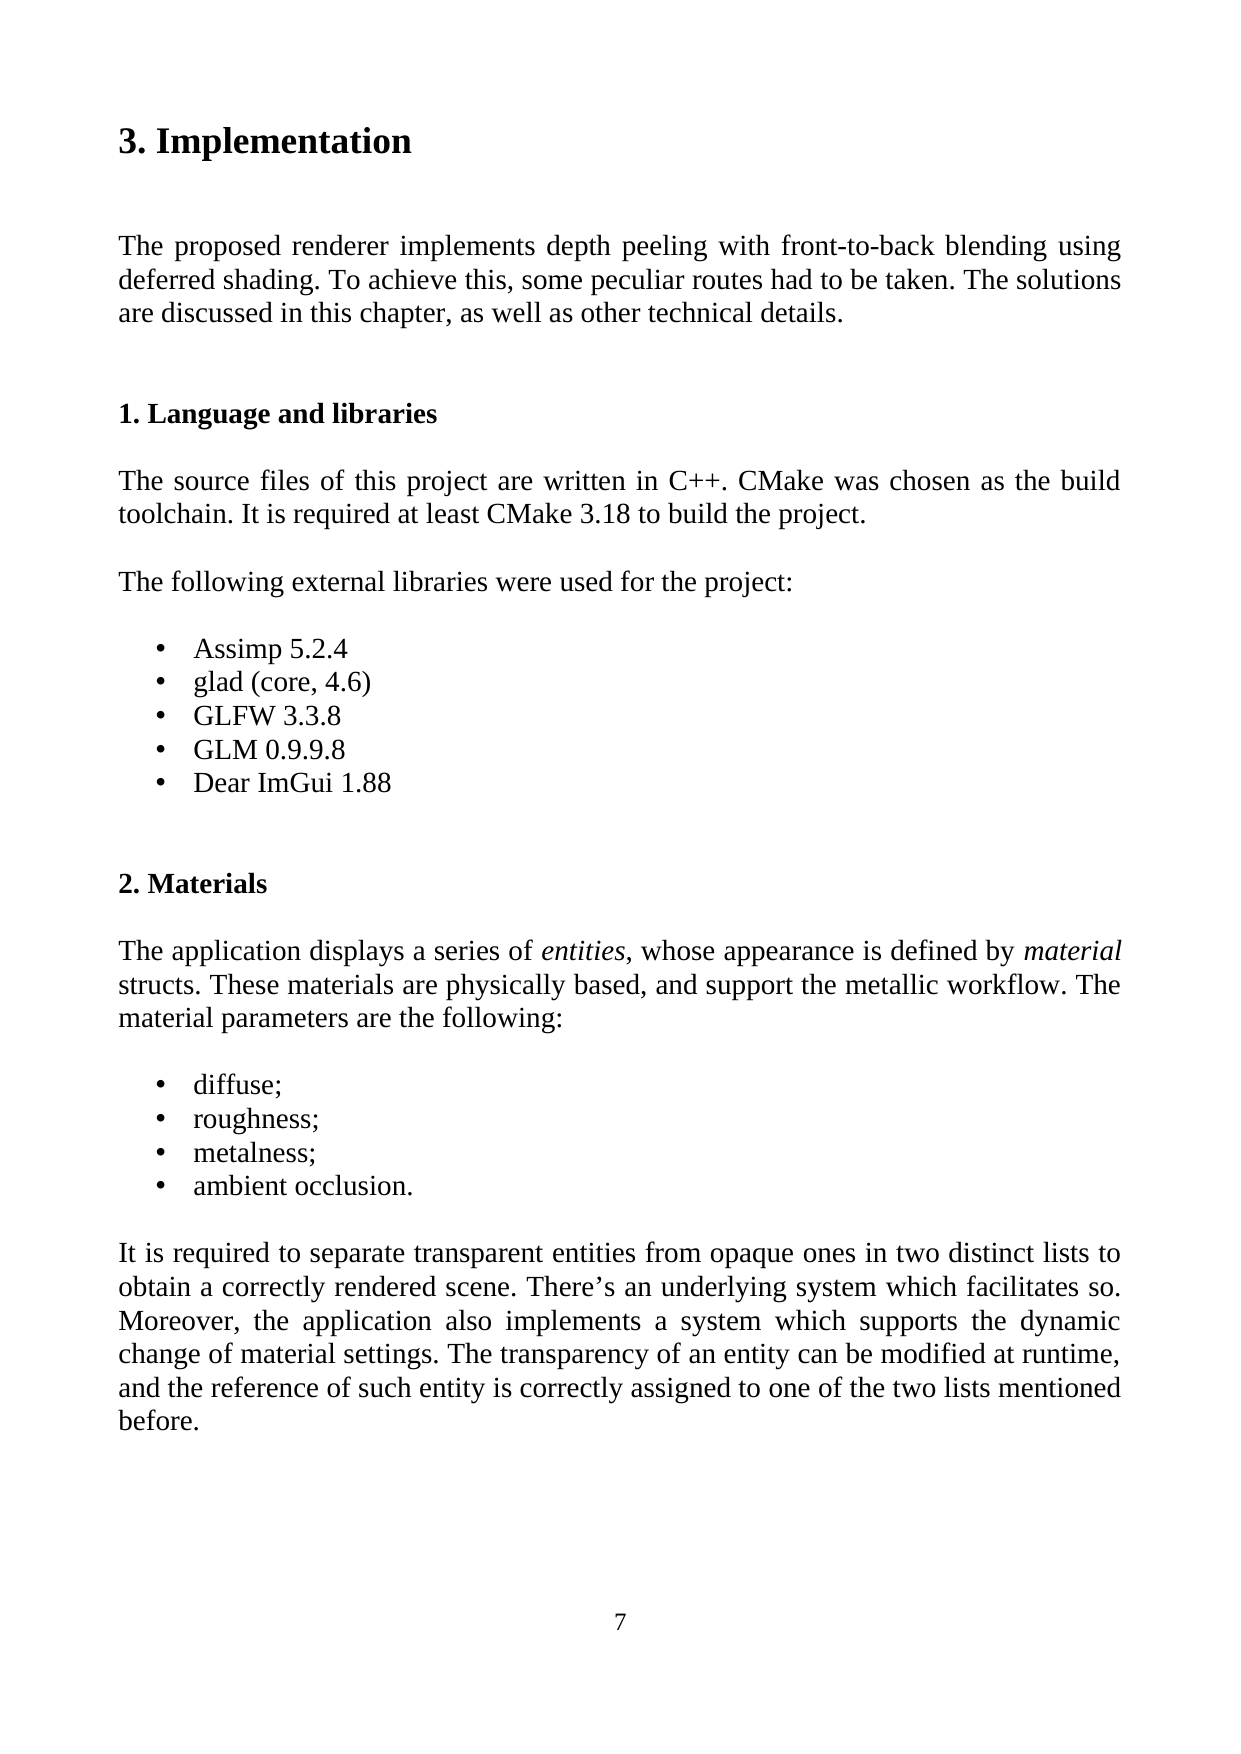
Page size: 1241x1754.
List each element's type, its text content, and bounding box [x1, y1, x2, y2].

text 3. Implementation [118, 118, 1122, 161]
text The proposed renderer implements depth peeling with front-to-back blending using deferred shading. To achieve this, some peculiar routes had to be taken. The solutions are discussed in this chapter, as well as other technical details. [118, 228, 1122, 329]
list ambient occlusion. [156, 1168, 1122, 1202]
text It is required to separate transparent entities from opaque ones in two distinct lists to obtain a correctly rendered scene. There’s an underlying system which facilitates so. Moreover, the application also implements a system which supports the dynamic change of material settings. The transparency of an entity can be modified at runtime, and the reference of such entity is correctly assigned to one of the two lists mentioned before. [118, 1236, 1122, 1437]
text 1. Language and libraries [118, 396, 1122, 429]
list GLFW 3.3.8 [156, 698, 1122, 732]
text The source files of this project are written in C++. CMake was chosen as the build toolchain. It is required at least CMake 3.18 to build the project. [118, 463, 1122, 530]
list metalness; [156, 1135, 1122, 1168]
list Dear ImGui 1.88 [156, 765, 1122, 799]
text 2. Materials [118, 866, 1122, 900]
list roughness; [156, 1101, 1122, 1135]
text The application displays a series of entities, whose appearance is defined by material structs. These materials are physically based, and support the metallic workflow. The material parameters are the following: [118, 933, 1122, 1034]
list diffuse; [156, 1067, 1122, 1101]
text The following external libraries were used for the project: [118, 564, 1122, 597]
list GLM 0.9.9.8 [156, 732, 1122, 765]
list Assimp 5.2.4 [156, 631, 1122, 664]
list glad (core, 4.6) [156, 664, 1122, 698]
